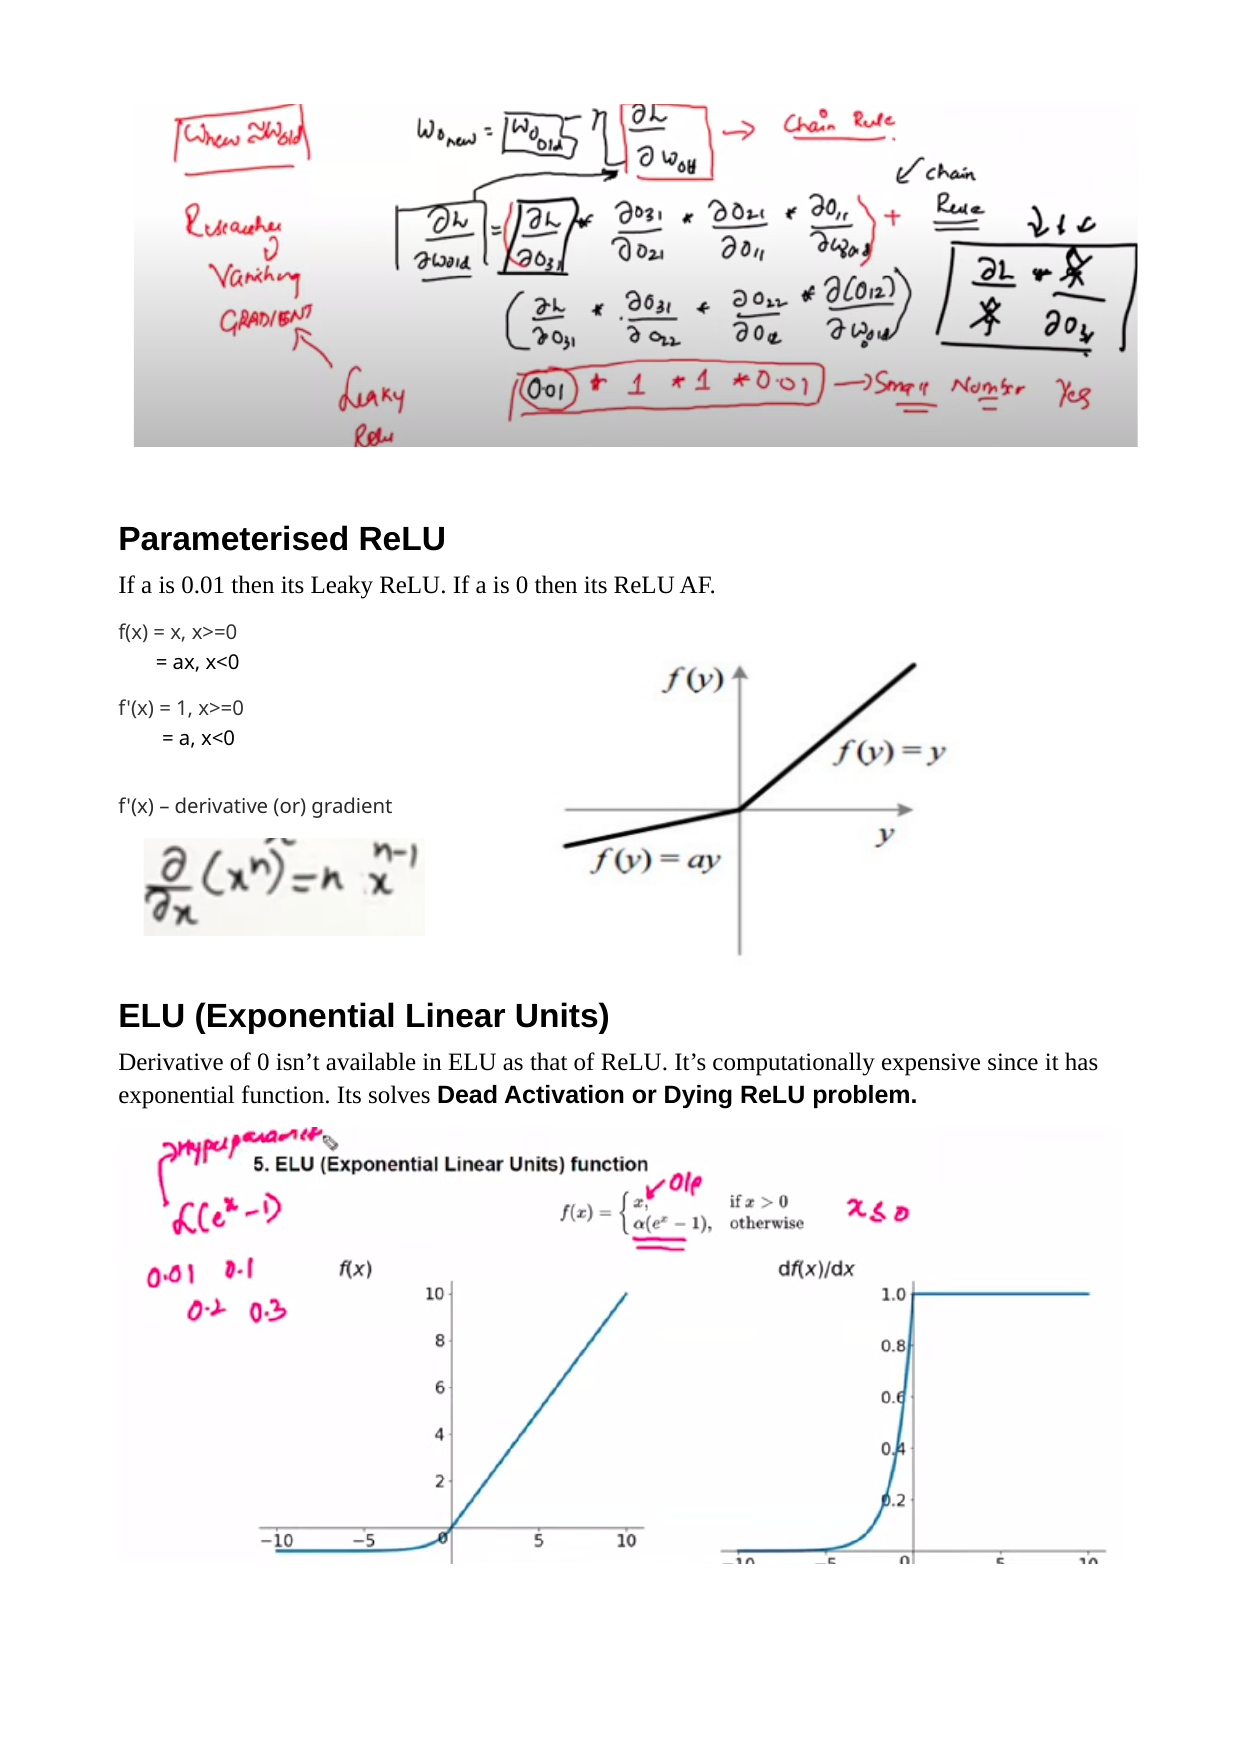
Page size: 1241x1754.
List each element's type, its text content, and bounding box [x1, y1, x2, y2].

subtitle ELU (Exponential Linear Units) [118, 996, 1122, 1034]
text Derivative of 0 isn’t available in ELU as that of ReLU. It’s computationally expensive since it has exponential function. Its solves Dead Activation or Dying ReLU problem. [118, 1047, 1122, 1109]
picture [143, 838, 425, 936]
text [978, 694, 1122, 722]
picture [133, 104, 1138, 447]
text If a is 0.01 then its Leaky ReLU. If a is 0 then its ReLU AF. [118, 570, 1122, 599]
text f(x) = x, x>=0 [118, 618, 1122, 646]
text f'(x) = 1, x>=0 [118, 694, 509, 722]
text f'(x) – derivative (or) gradient [118, 770, 509, 820]
text = ax, x<0 [118, 646, 509, 675]
text [978, 646, 1122, 675]
picture [509, 622, 978, 974]
picture [118, 1127, 1123, 1564]
text [978, 722, 1122, 751]
text [978, 770, 1122, 820]
subtitle Parameterised ReLU [118, 519, 1122, 558]
text = a, x<0 [118, 722, 509, 751]
